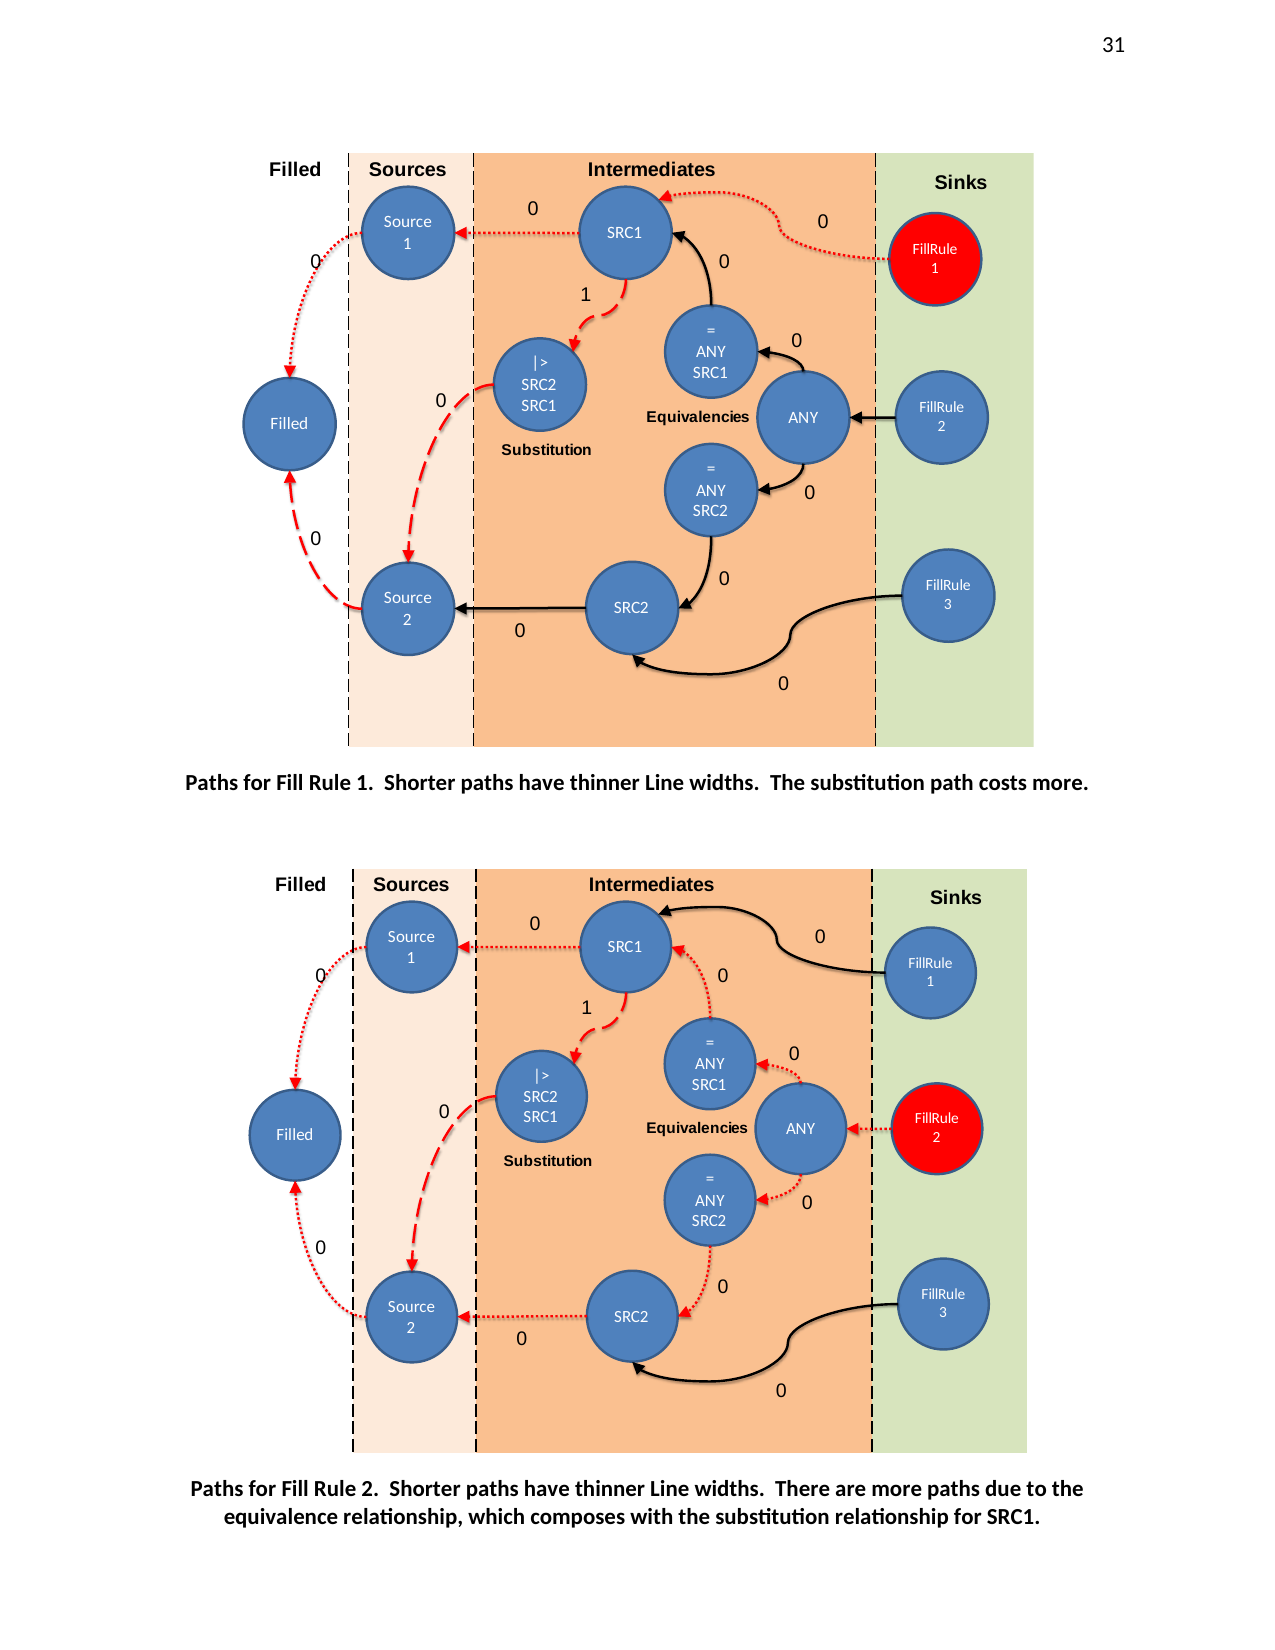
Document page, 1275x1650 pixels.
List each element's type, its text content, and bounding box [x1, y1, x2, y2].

text Paths for Fill Rule 2. Shorter paths have thinner Line widths. There are more paths due to the equivalence relationship, which composes with the substitution relationship for SRC1. [150, 1474, 1125, 1530]
text Paths for Fill Rule 1. Shorter paths have thinner Line widths. The substitution path costs more. [150, 768, 1125, 796]
